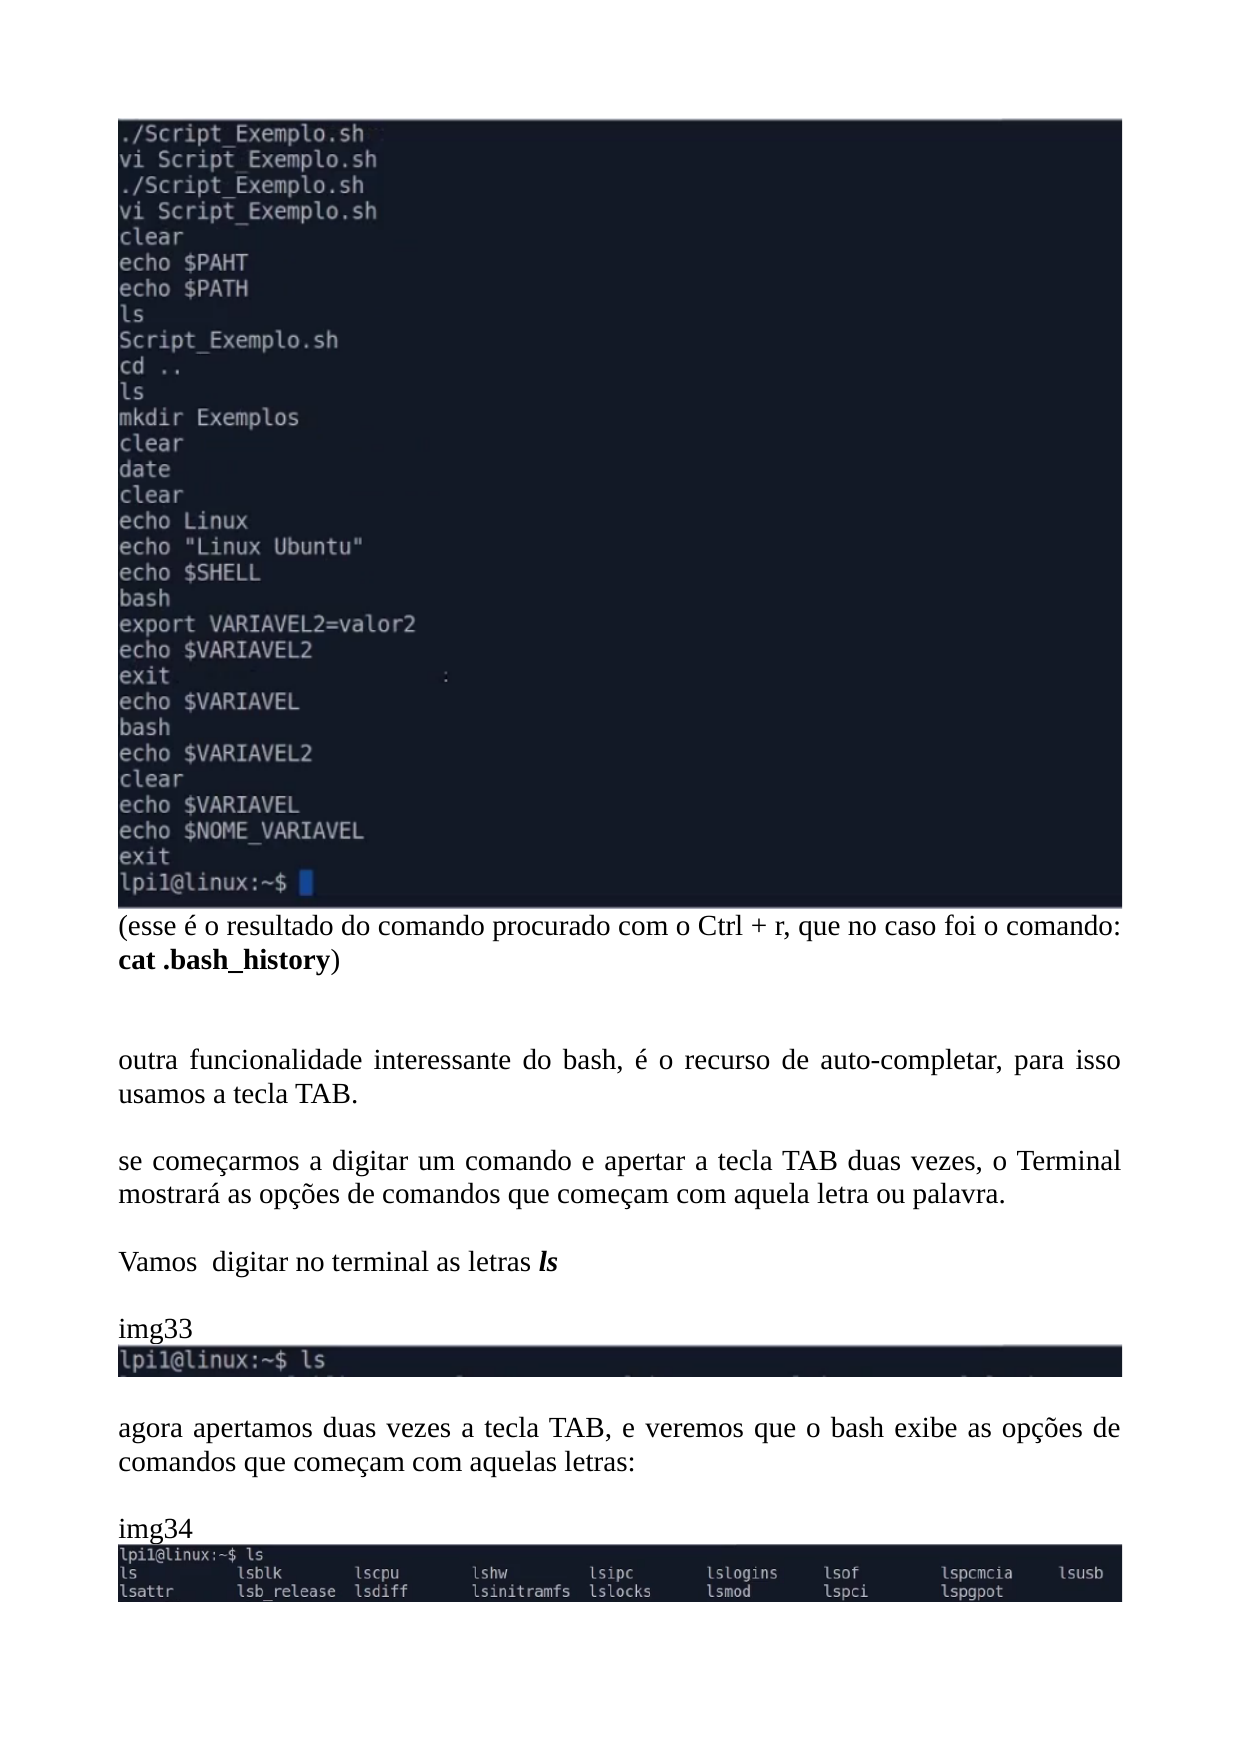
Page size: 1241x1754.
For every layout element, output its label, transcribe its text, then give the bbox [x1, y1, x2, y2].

text se começarmos a digitar um comando e apertar a tecla TAB duas vezes, o Terminal mostrará as opções de comandos que começam com aquela letra ou palavra. [118, 1143, 1122, 1210]
text (esse é o resultado do comando procurado com o Ctrl + r, que no caso foi o comando: cat .bash_history) [118, 909, 1122, 975]
text img34 [118, 1511, 1122, 1544]
text outra funcionalidade interessante do bash, é o recurso de auto-completar, para isso usamos a tecla TAB. [118, 1042, 1122, 1109]
picture [118, 118, 1123, 909]
text agora apertamos duas vezes a tecla TAB, e veremos que o bash exibe as opções de comandos que começam com aquelas letras: [118, 1410, 1122, 1477]
text Vamos digitar no terminal as letras ls [118, 1244, 1122, 1277]
text img33 [118, 1311, 1122, 1344]
picture [118, 1544, 1123, 1602]
picture [118, 1344, 1123, 1377]
